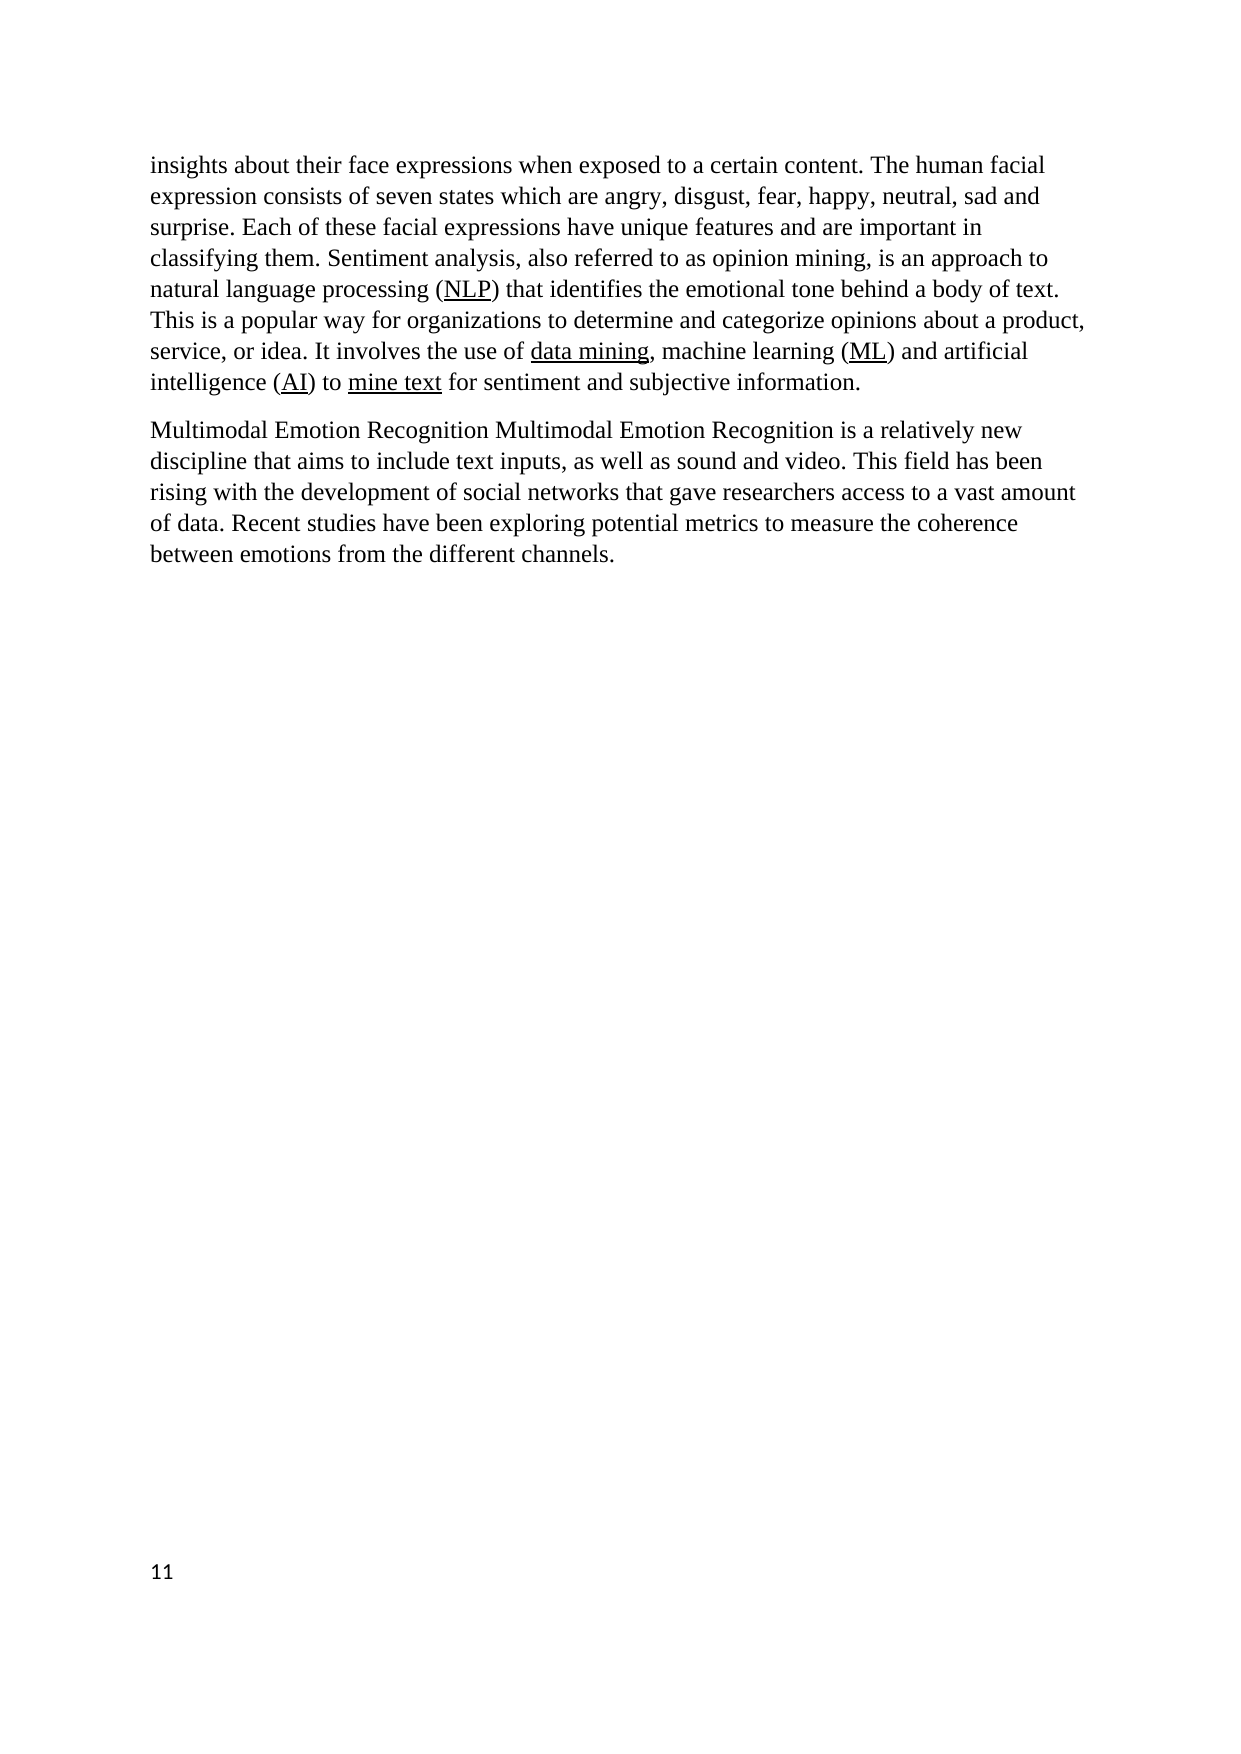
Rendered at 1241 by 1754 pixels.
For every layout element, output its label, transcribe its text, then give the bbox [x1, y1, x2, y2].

text insights about their face expressions when exposed to a certain content. The human facial expression consists of seven states which are angry, disgust, fear, happy, neutral, sad and surprise. Each of these facial expressions have unique features and are important in classifying them. Sentiment analysis, also referred to as opinion mining, is an approach to natural language processing (NLP) that identifies the emotional tone behind a body of text. This is a popular way for organizations to determine and categorize opinions about a product, service, or idea. It involves the use of data mining, machine learning (ML) and artificial intelligence (AI) to mine text for sentiment and subjective information. [150, 150, 1090, 396]
text Multimodal Emotion Recognition Multimodal Emotion Recognition is a relatively new discipline that aims to include text inputs, as well as sound and video. This field has been rising with the development of social networks that gave researchers access to a vast amount of data. Recent studies have been exploring potential metrics to measure the coherence between emotions from the different channels. [150, 415, 1090, 568]
